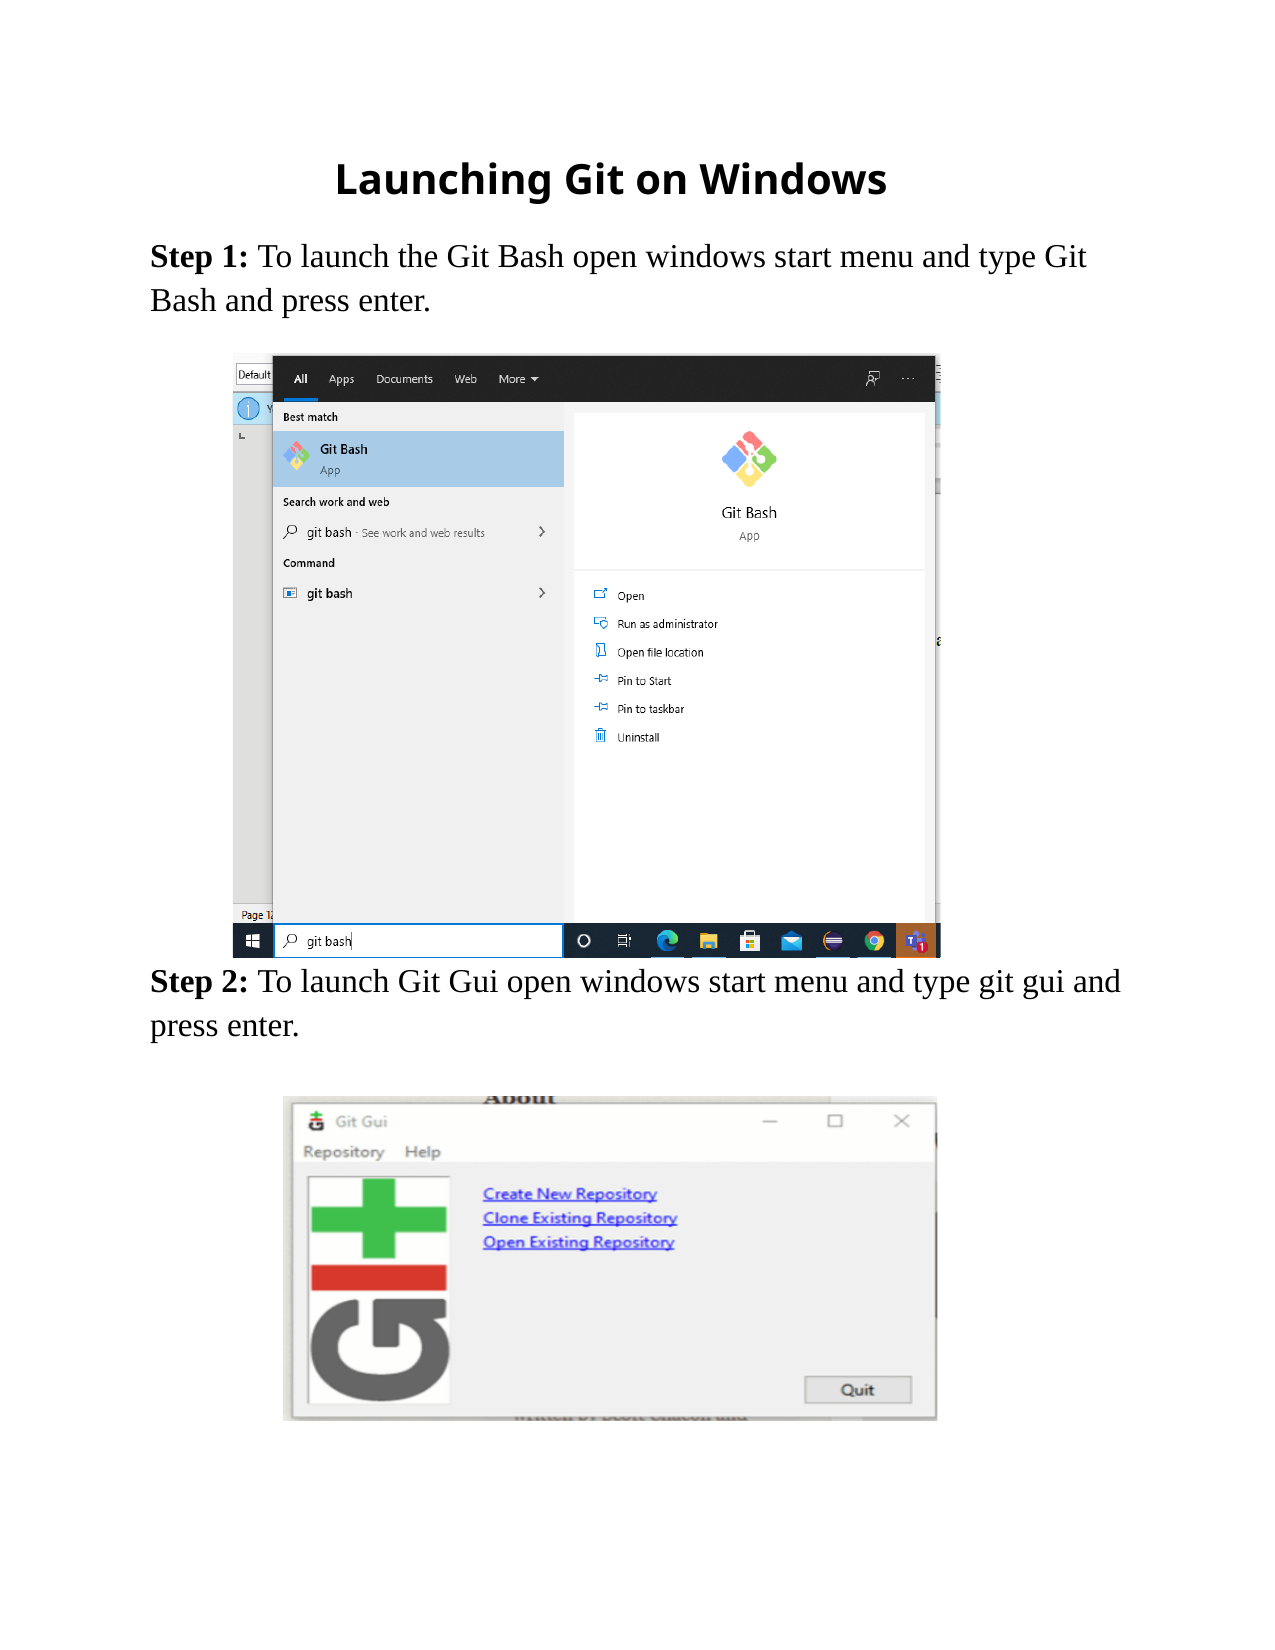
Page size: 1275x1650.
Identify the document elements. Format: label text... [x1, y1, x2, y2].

text Step 2: To launch Git Gui open windows start menu and type git gui and press enter. [150, 961, 1125, 1043]
text Launching Git on Windows [150, 150, 1125, 207]
picture [282, 1096, 938, 1421]
text Step 1: To launch the Git Bash open windows start menu and type Git Bash and press enter. [150, 236, 1125, 318]
